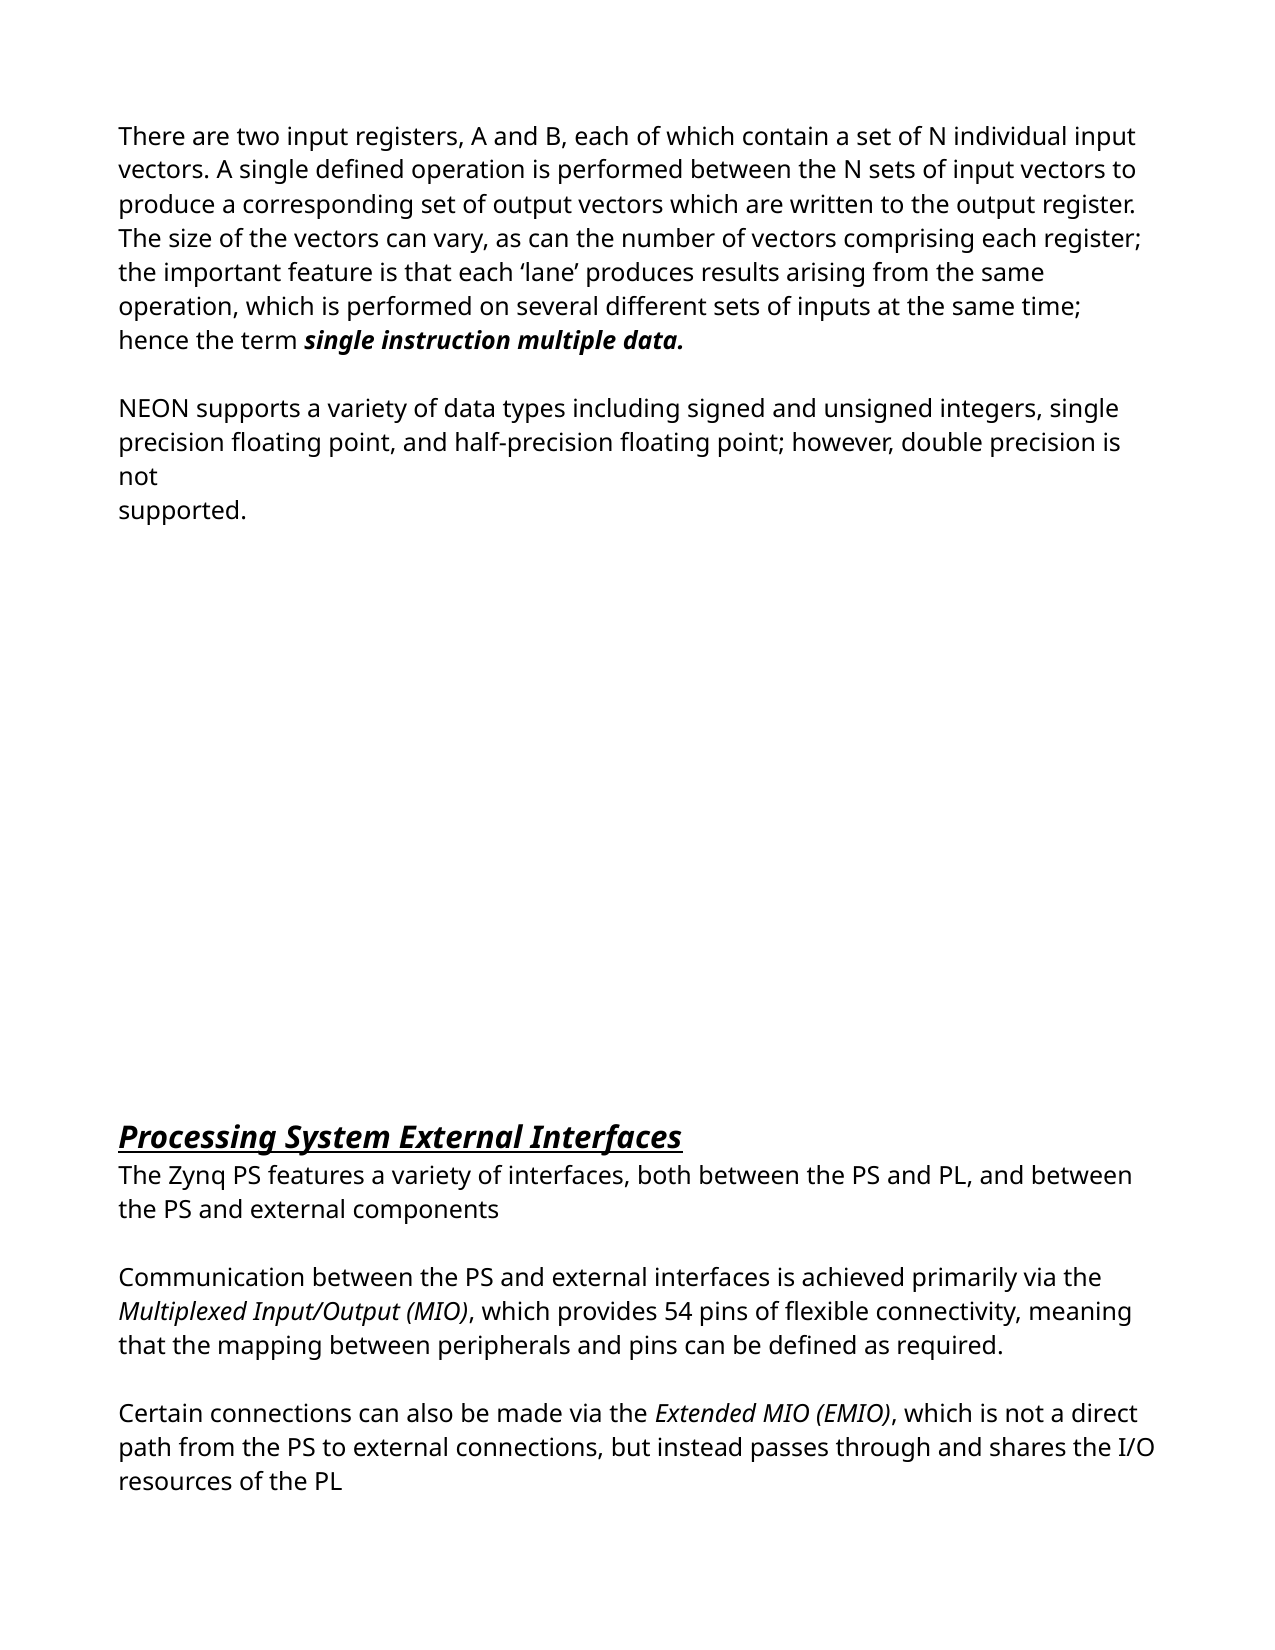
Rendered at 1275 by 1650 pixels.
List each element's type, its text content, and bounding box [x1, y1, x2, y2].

text supported. [118, 493, 1157, 527]
text precision floating point, and half-precision floating point; however, double precision is not [118, 425, 1157, 493]
text There are two input registers, A and B, each of which contain a set of N individual input vectors. A single defined operation is performed between the N sets of input vectors to produce a corresponding set of output vectors which are written to the output register. The size of the vectors can vary, as can the number of vectors comprising each register; the important feature is that each ‘lane’ produces results arising from the same operation, which is performed on several different sets of inputs at the same time; hence the term single instruction multiple data. [118, 118, 1157, 357]
text Processing System External Interfaces [118, 1115, 1157, 1157]
text Multiplexed Input/Output (MIO), which provides 54 pins of flexible connectivity, meaning [118, 1294, 1157, 1328]
text Communication between the PS and external interfaces is achieved primarily via the [118, 1259, 1157, 1294]
text The Zynq PS features a variety of interfaces, both between the PS and PL, and between [118, 1157, 1157, 1191]
text NEON supports a variety of data types including signed and unsigned integers, single [118, 391, 1157, 425]
text that the mapping between peripherals and pins can be defined as required. [118, 1328, 1157, 1362]
text Certain connections can also be made via the Extended MIO (EMIO), which is not a direct path from the PS to external connections, but instead passes through and shares the I/O resources of the PL [118, 1396, 1157, 1498]
text the PS and external components [118, 1191, 1157, 1226]
